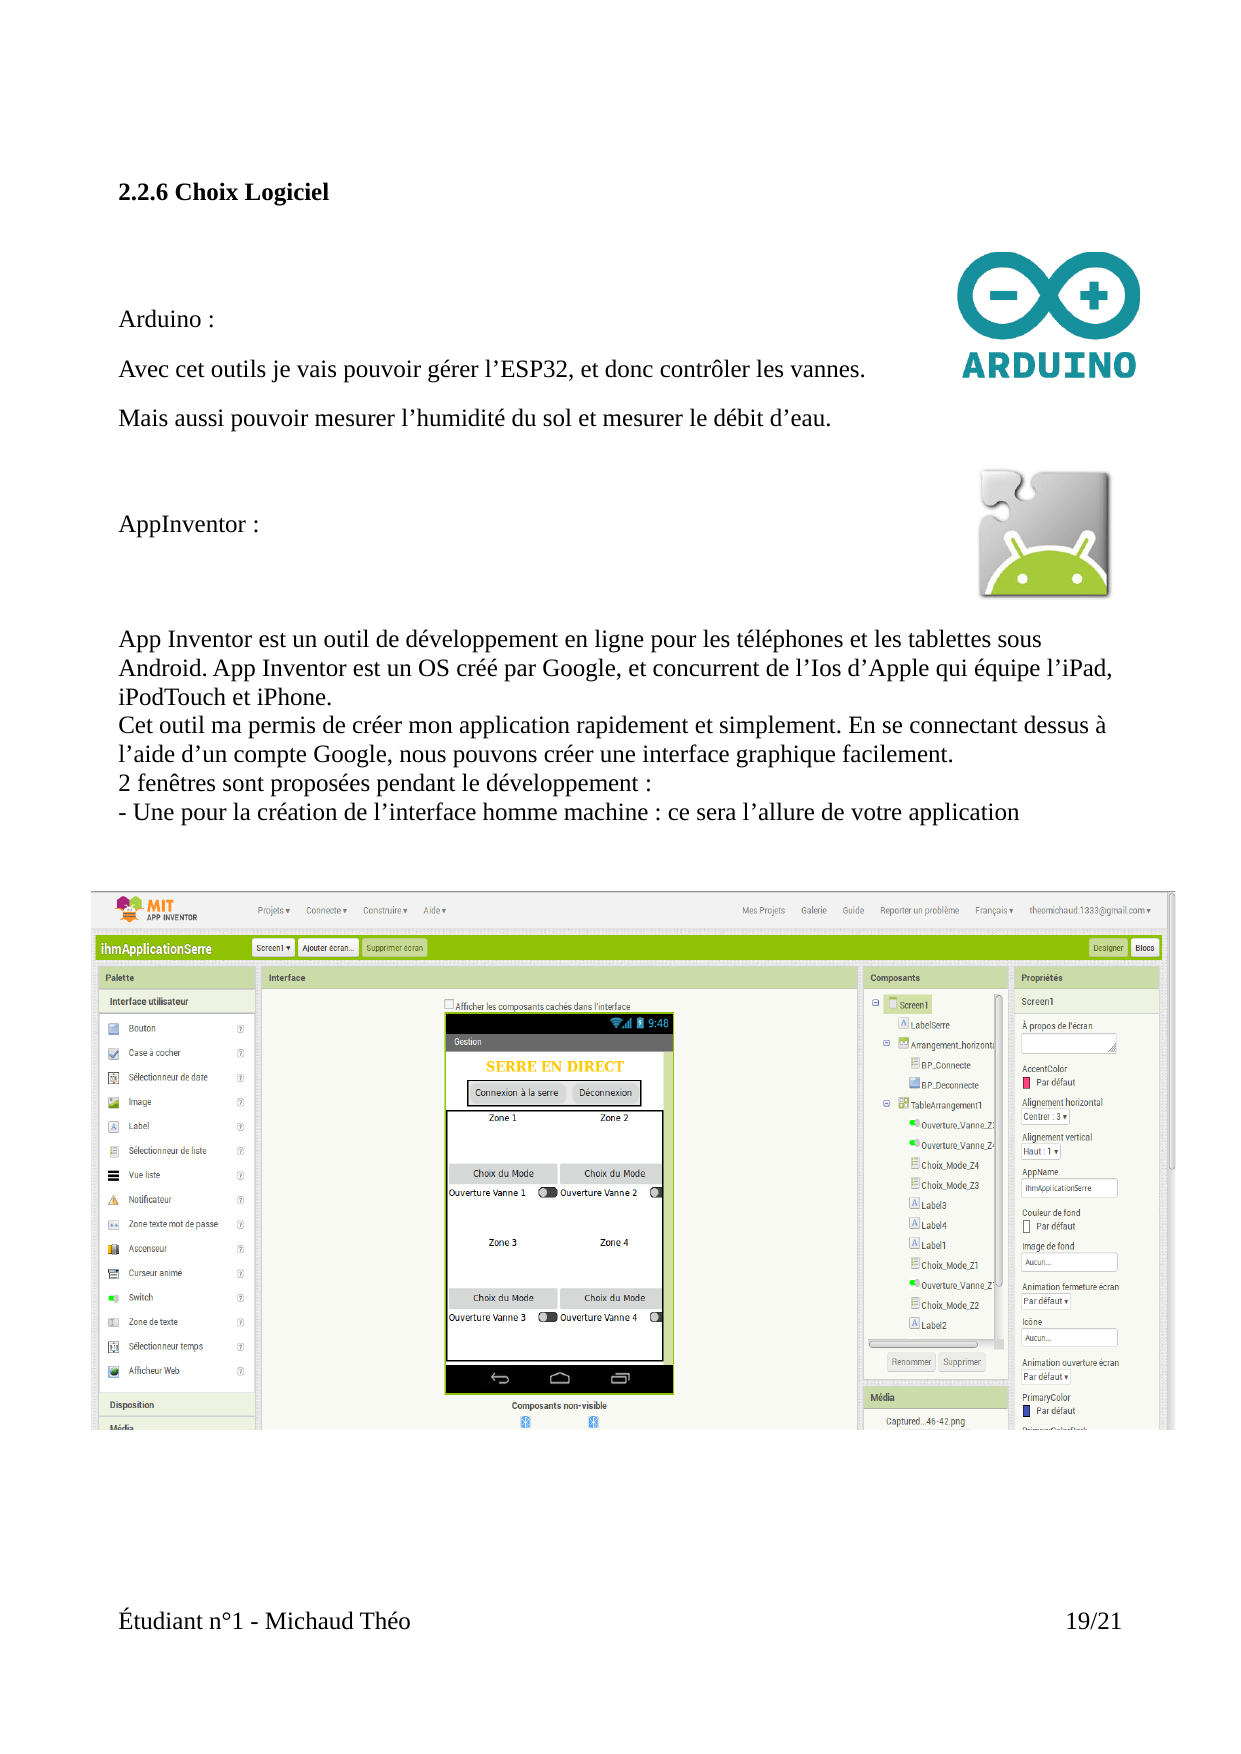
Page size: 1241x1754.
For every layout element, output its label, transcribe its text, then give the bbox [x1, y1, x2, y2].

text 2 fenêtres sont proposées pendant le développement : [118, 768, 1122, 797]
text App Inventor est un outil de développement en ligne pour les téléphones et les tablettes sous Android. App Inventor est un OS créé par Google, et concurrent de l’Ios d’Apple qui équipe l’iPad, iPodTouch et iPhone. [118, 624, 1122, 711]
text Arduino : [118, 304, 957, 333]
text Cet outil ma permis de créer mon application rapidement et simplement. En se connectant dessus à l’aide d’un compte Google, nous pouvons créer une interface graphique facilement. [118, 711, 1122, 768]
picture [91, 891, 1176, 1430]
picture [957, 252, 1140, 378]
subtitle 2.2.6 Choix Logiciel [118, 177, 1122, 206]
text Mais aussi pouvoir mesurer l’humidité du sol et mesurer le débit d’eau. [118, 403, 1122, 431]
picture [976, 464, 1115, 600]
text AppInventor : [118, 509, 976, 538]
text - Une pour la création de l’interface homme machine : ce sera l’allure de votre application [118, 797, 1122, 826]
text Avec cet outils je vais pouvoir gérer l’ESP32, et donc contrôler les vannes. [118, 354, 1122, 382]
